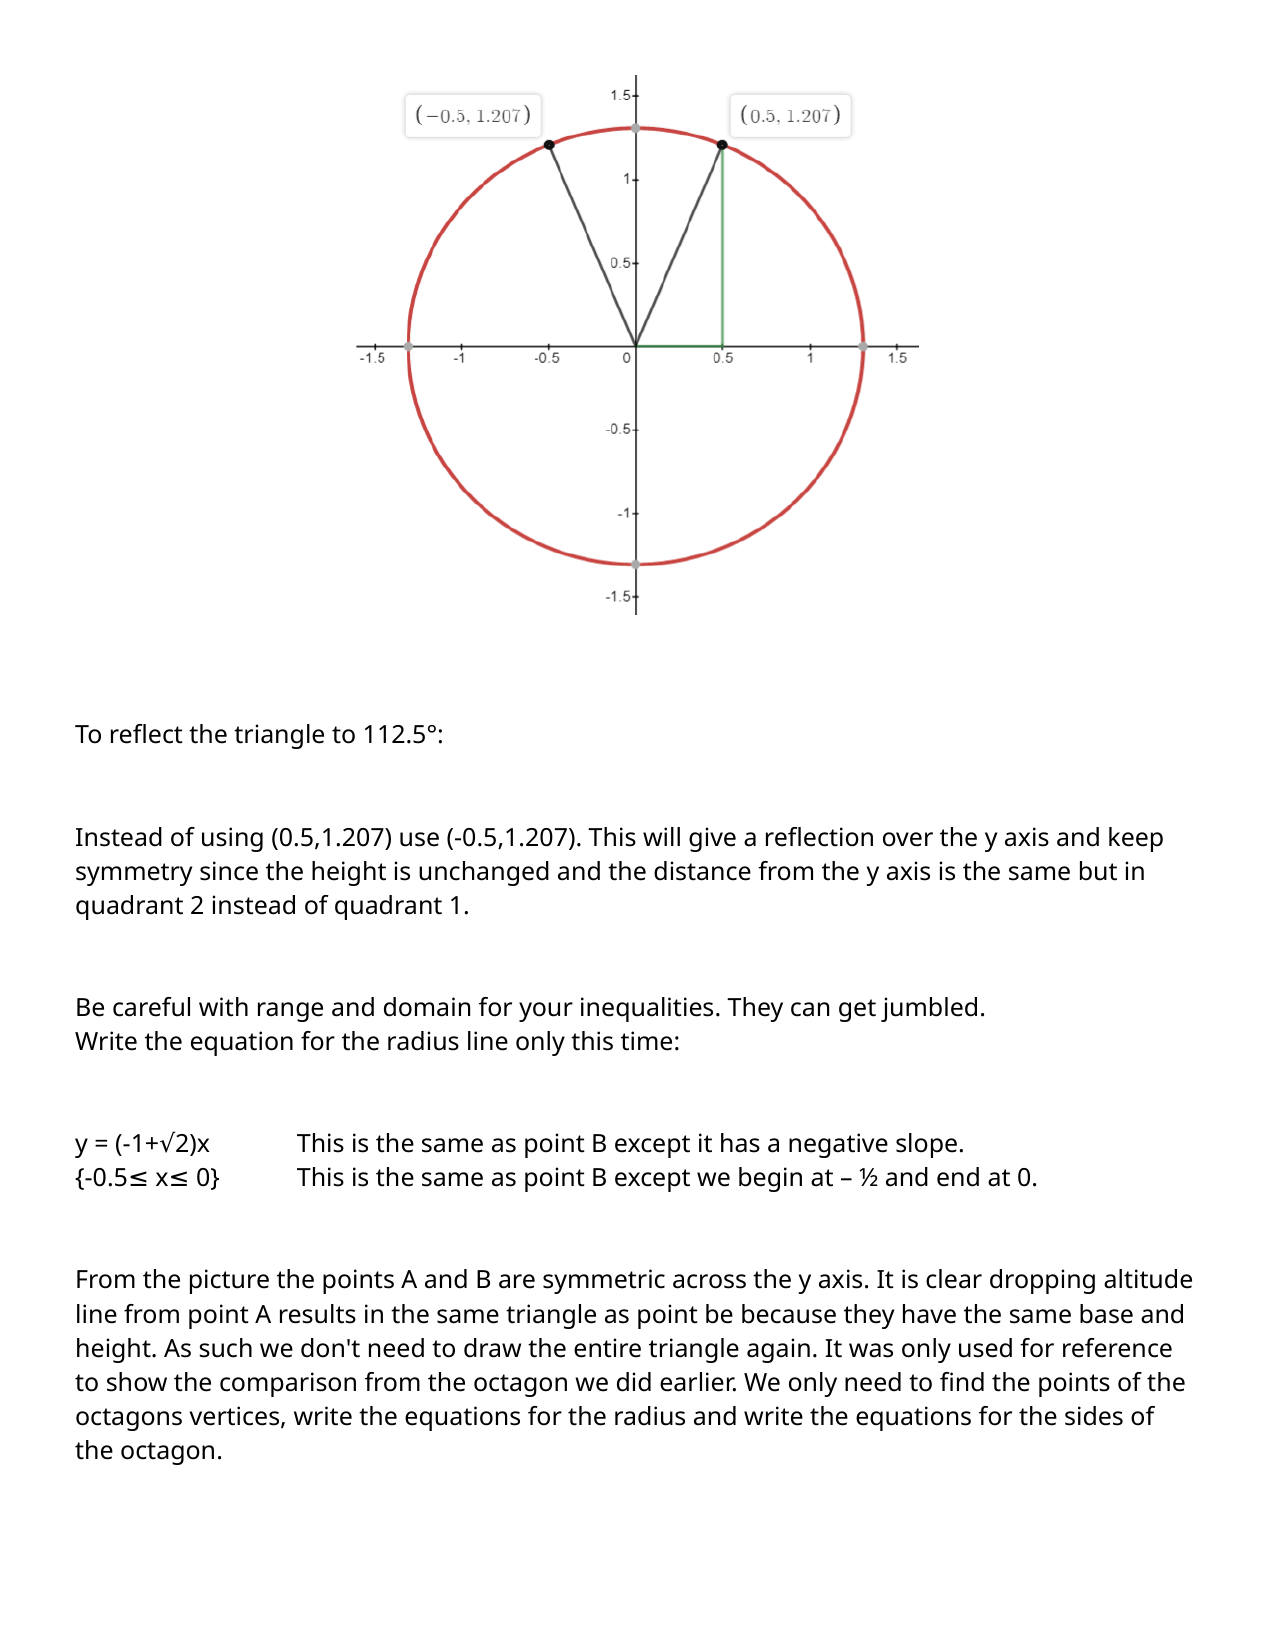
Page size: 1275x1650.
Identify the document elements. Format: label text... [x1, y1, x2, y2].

text To reflect the triangle to 112.5°: [75, 717, 1200, 751]
text Write the equation for the radius line only this time: [75, 1024, 1200, 1058]
text Instead of using (0.5,1.207) use (-0.5,1.207). This will give a reflection over the y axis and keep symmetry since the height is unchanged and the distance from the y axis is the same but in quadrant 2 instead of quadrant 1. [75, 819, 1200, 922]
text y = (-1+√2)x This is the same as point B except it has a negative slope. [75, 1126, 1200, 1160]
text From the picture the points A and B are symmetric across the y axis. It is clear dropping altitude line from point A results in the same triangle as point be because they have the same base and height. As such we don't need to draw the entire triangle again. It was only used for reference to show the comparison from the octagon we did earlier. We only need to find the points of the octagons vertices, write the equations for the radius and write the equations for the sides of the octagon. [75, 1262, 1200, 1467]
text Be careful with range and domain for your inequalities. They can get jumbled. [75, 990, 1200, 1024]
picture [356, 75, 919, 615]
text {-0.5≤ x≤ 0} This is the same as point B except we begin at – ½ and end at 0. [75, 1160, 1200, 1194]
